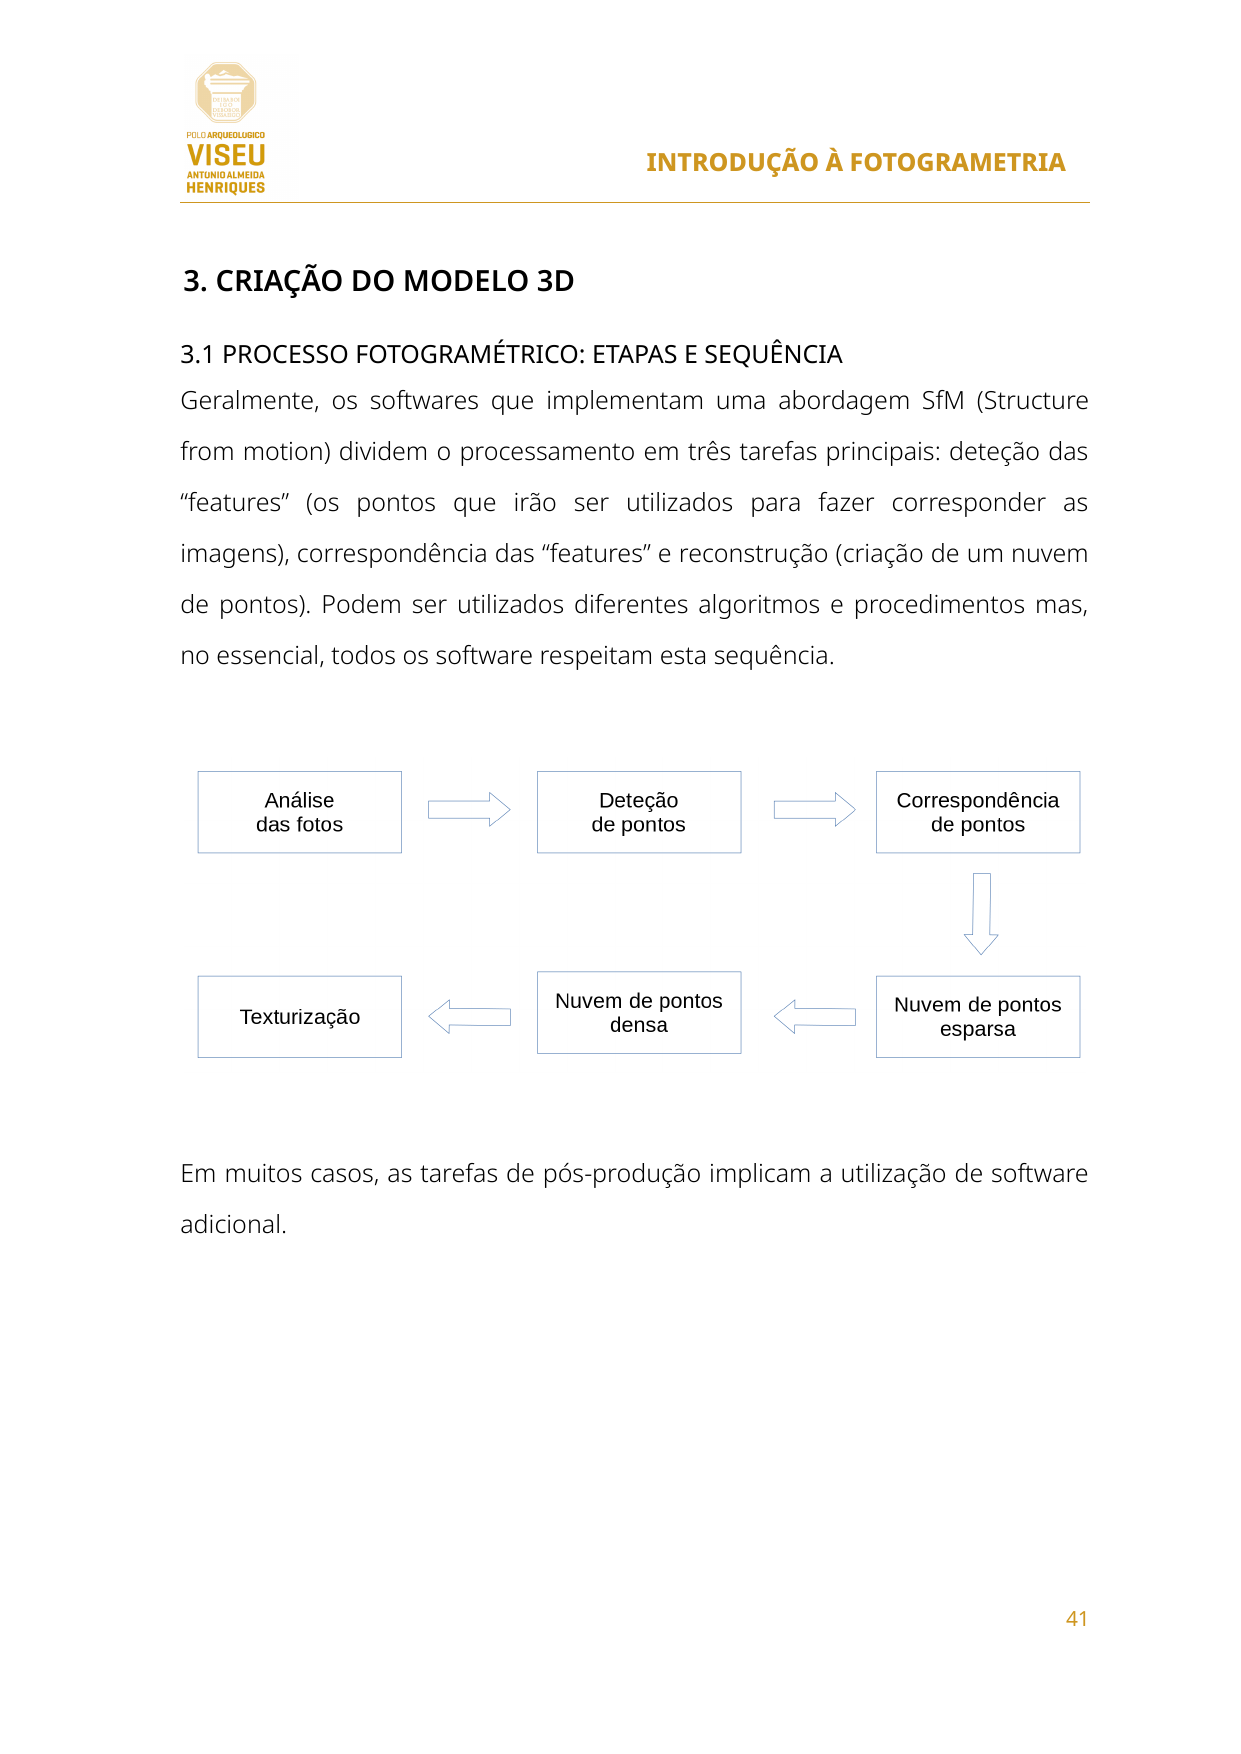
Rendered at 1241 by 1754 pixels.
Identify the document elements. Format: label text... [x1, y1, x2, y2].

text Em muitos casos, as tarefas de pós-produção implicam a utilização de software adicional. [180, 1155, 1090, 1240]
picture [184, 54, 300, 202]
picture [184, 757, 1086, 1073]
text Geralmente, os softwares que implementam uma abordagem SfM (Structure from motion) dividem o processamento em três tarefas principais: deteção das “features” (os pontos que irão ser utilizados para fazer corresponder as imagens), correspondência das “features” e reconstrução (criação de um nuvem de pontos). Podem ser utilizados diferentes algoritmos e procedimentos mas, no essencial, todos os software respeitam esta sequência. [180, 383, 1090, 672]
subtitle 3. CRIAÇÃO DO MODELO 3D [180, 257, 1090, 303]
subtitle 3.1 Processo fotogramétrico: etapas e sequência [180, 336, 1090, 370]
